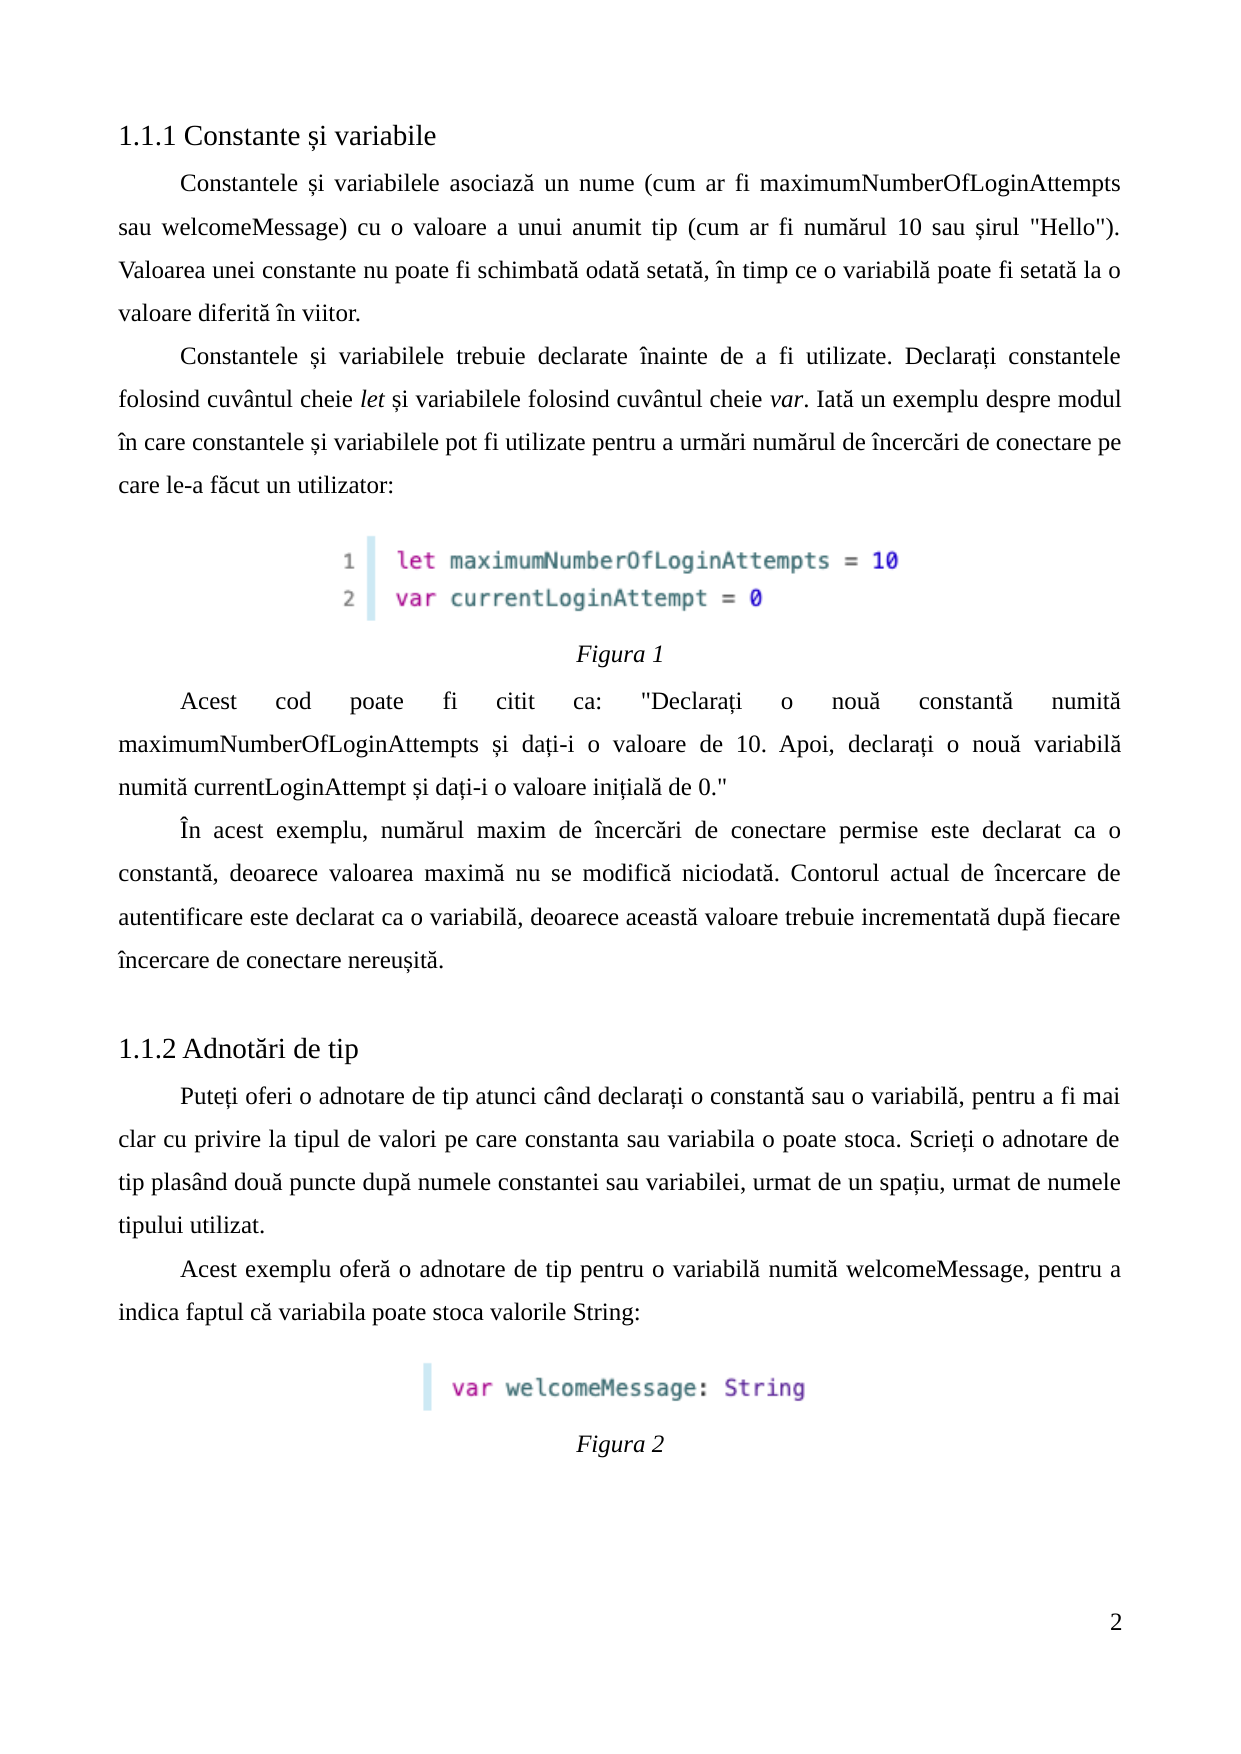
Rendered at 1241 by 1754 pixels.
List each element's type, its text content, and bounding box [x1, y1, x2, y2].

text Acest exemplu oferă o adnotare de tip pentru o variabilă numită welcomeMessage, pentru a indica faptul că variabila poate stoca valorile String: [118, 1254, 1122, 1326]
text Constantele și variabilele trebuie declarate înainte de a fi utilizate. Declarați constantele folosind cuvântul cheie let și variabilele folosind cuvântul cheie var. Iată un exemplu despre modul în care constantele și variabilele pot fi utilizate pentru a urmări numărul de încercări de conectare pe care le-a făcut un utilizator: [118, 341, 1122, 499]
text Constantele și variabilele asociază un nume (cum ar fi maximumNumberOfLoginAttempts sau welcomeMessage) cu o valoare a unui anumit tip (cum ar fi numărul 10 sau șirul "Hello"). Valoarea unei constante nu poate fi schimbată odată setată, în timp ce o variabilă poate fi setată la o valoare diferită în viitor. [118, 168, 1122, 327]
text Puteți oferi o adnotare de tip atunci când declarați o constantă sau o variabilă, pentru a fi mai clar cu privire la tipul de valori pe care constanta sau variabila o poate stoca. Scrieți o adnotare de tip plasând două puncte după numele constantei sau variabilei, urmat de un spațiu, urmat de numele tipului utilizat. [118, 1081, 1122, 1239]
text Figura 1 [327, 634, 913, 668]
text În acest exemplu, numărul maxim de încercări de conectare permise este declarat ca o constantă, deoarece valoarea maximă nu se modifică niciodată. Contorul actual de încercare de autentificare este declarat ca o variabilă, deoarece această valoare trebuie incrementată după fiecare încercare de conectare nereușită. [118, 815, 1122, 973]
subtitle 1.1.1 Constante și variabile [118, 118, 1122, 152]
picture [414, 1352, 826, 1424]
text Figura 2 [414, 1424, 826, 1458]
subtitle 1.1.2 Adnotări de tip [118, 1031, 1122, 1064]
picture [327, 526, 913, 634]
text Acest cod poate fi citit ca: "Declarați o nouă constantă numită maximumNumberOfLoginAttempts și dați-i o valoare de 10. Apoi, declarați o nouă variabilă numită currentLoginAttempt și dați-i o valoare inițială de 0." [118, 686, 1122, 801]
